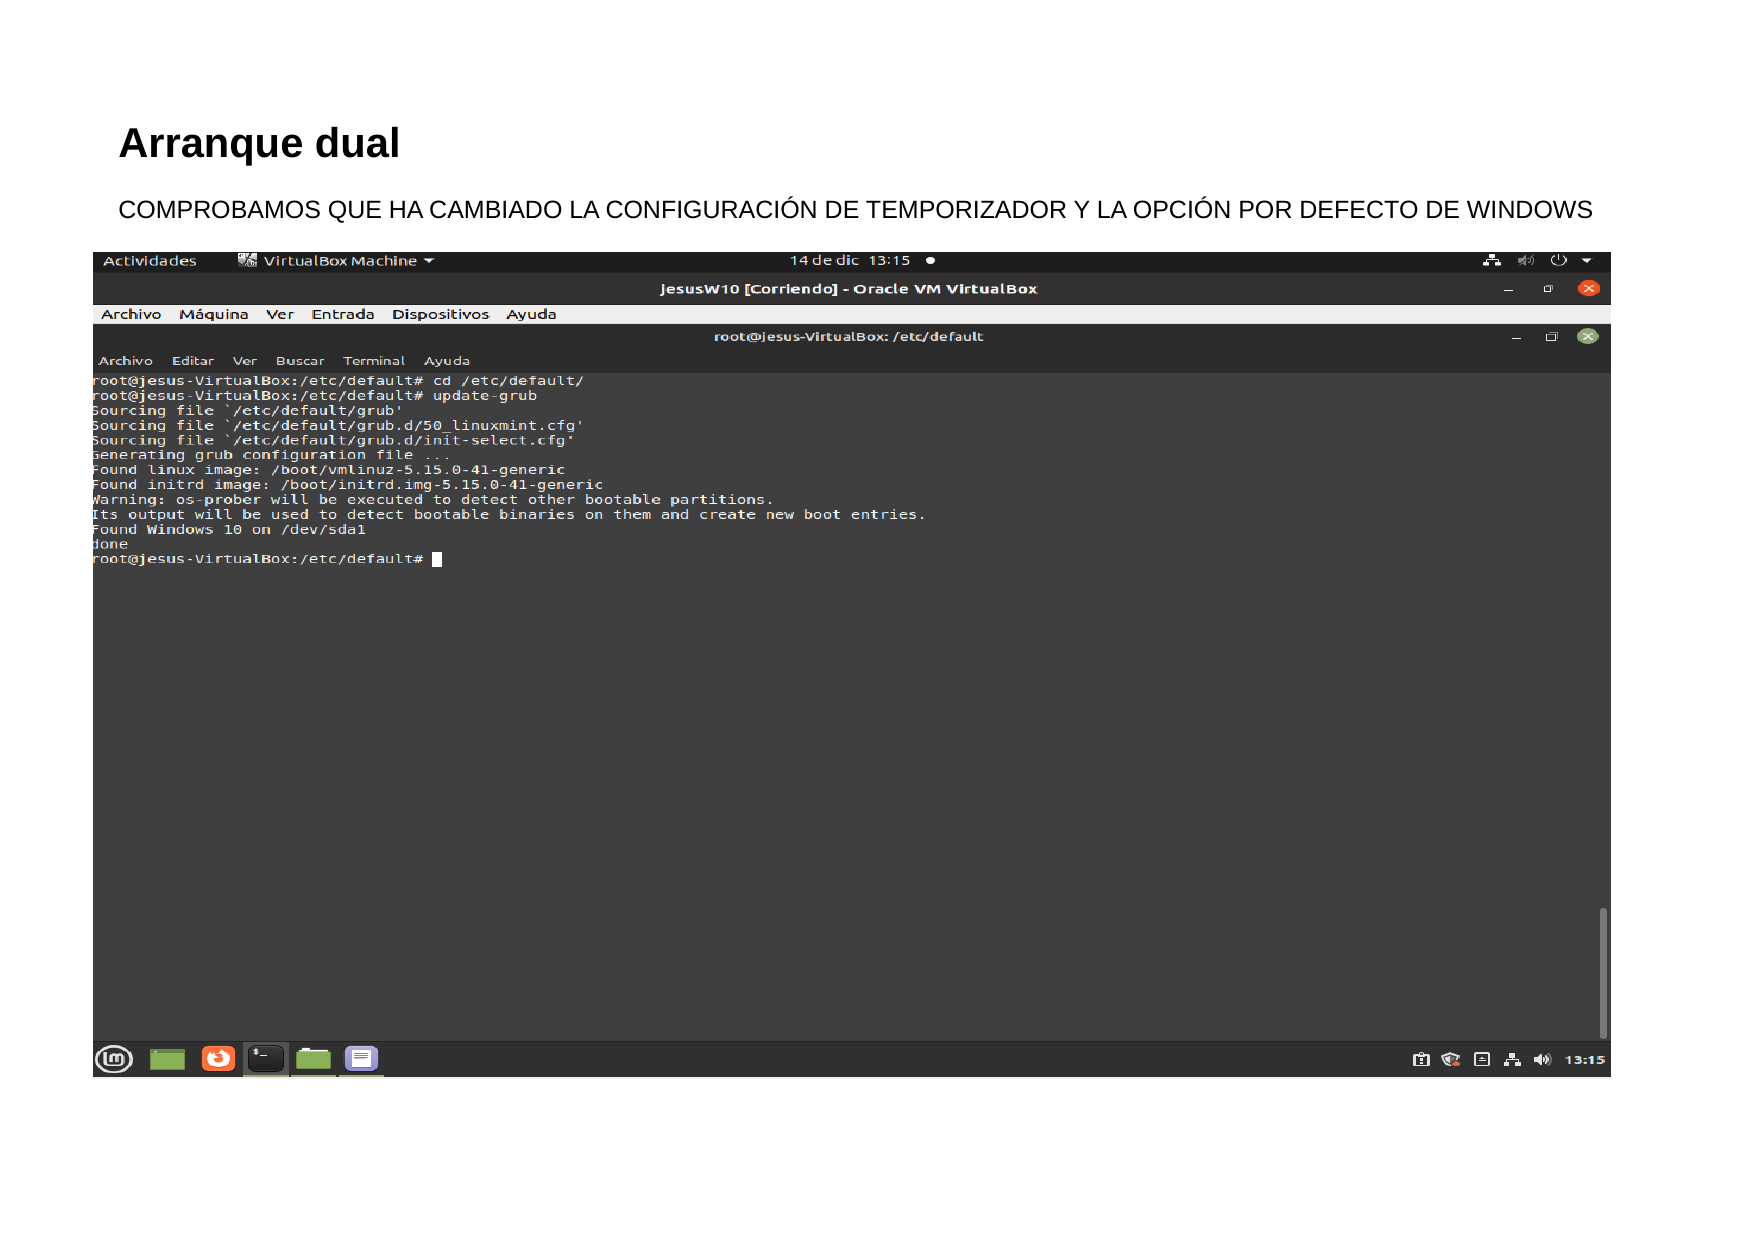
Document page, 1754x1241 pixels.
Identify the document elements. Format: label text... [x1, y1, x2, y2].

text Arranque dual [118, 118, 1636, 166]
text COMPROBAMOS QUE HA CAMBIADO LA CONFIGURACIÓN DE TEMPORIZADOR Y LA OPCIÓN POR DEFECTO DE WINDOWS [118, 195, 1636, 223]
picture [93, 252, 1611, 1079]
